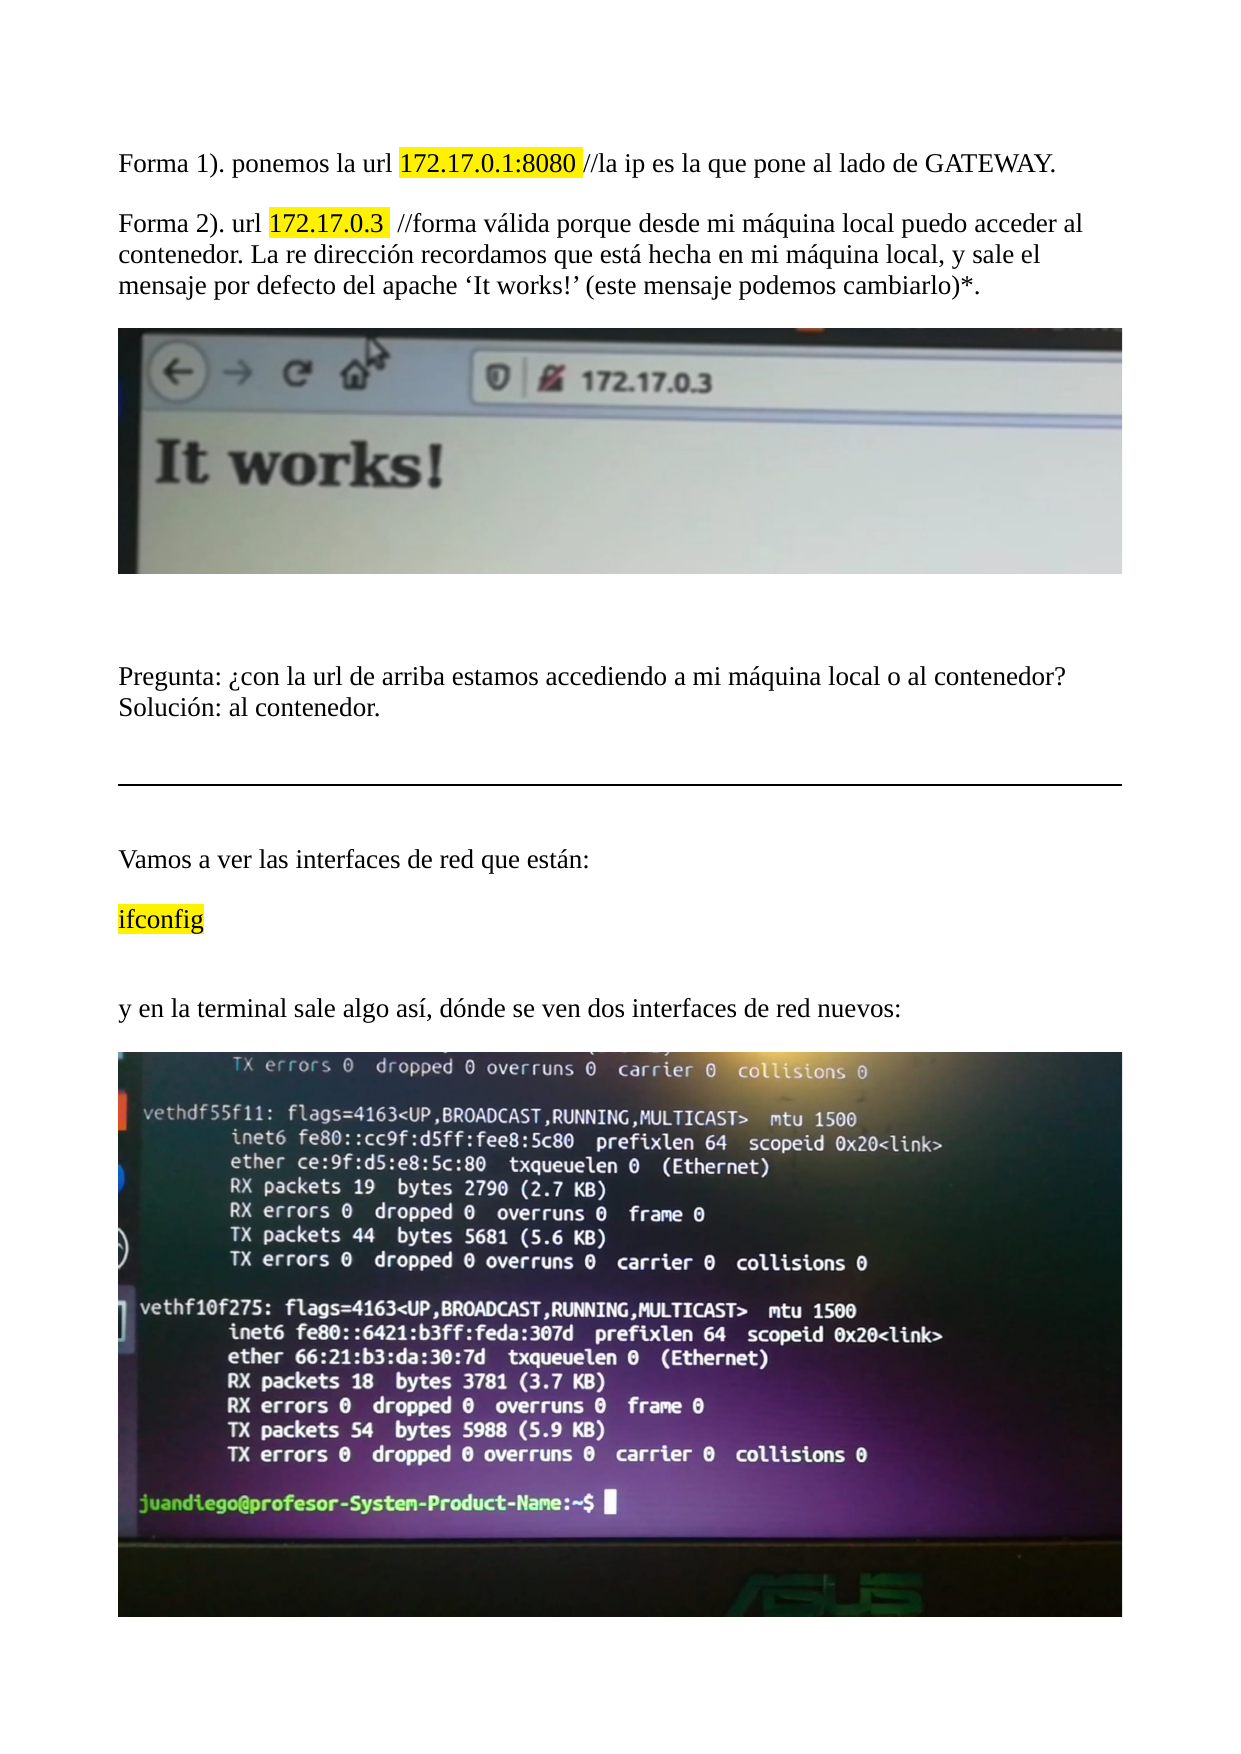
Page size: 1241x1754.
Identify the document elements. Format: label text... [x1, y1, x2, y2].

text Vamos a ver las interfaces de red que están: [118, 843, 1122, 875]
text Solución: al contenedor. [118, 691, 1122, 722]
text Forma 1). ponemos la url 172.17.0.1:8080 //la ip es la que pone al lado de GATEWAY. [118, 147, 1122, 178]
text Pregunta: ¿con la url de arriba estamos accediendo a mi máquina local o al contenedor? [118, 660, 1122, 691]
picture [118, 1052, 1123, 1617]
text Forma 2). url 172.17.0.3 //forma válida porque desde mi máquina local puedo acceder al contenedor. La re dirección recordamos que está hecha en mi máquina local, y sale el mensaje por defecto del apache ‘It works!’ (este mensaje podemos cambiarlo)*. [118, 207, 1122, 300]
text ifconfig [118, 903, 1122, 934]
picture [118, 328, 1123, 574]
text y en la terminal sale algo así, dónde se ven dos interfaces de red nuevos: [118, 992, 1122, 1023]
